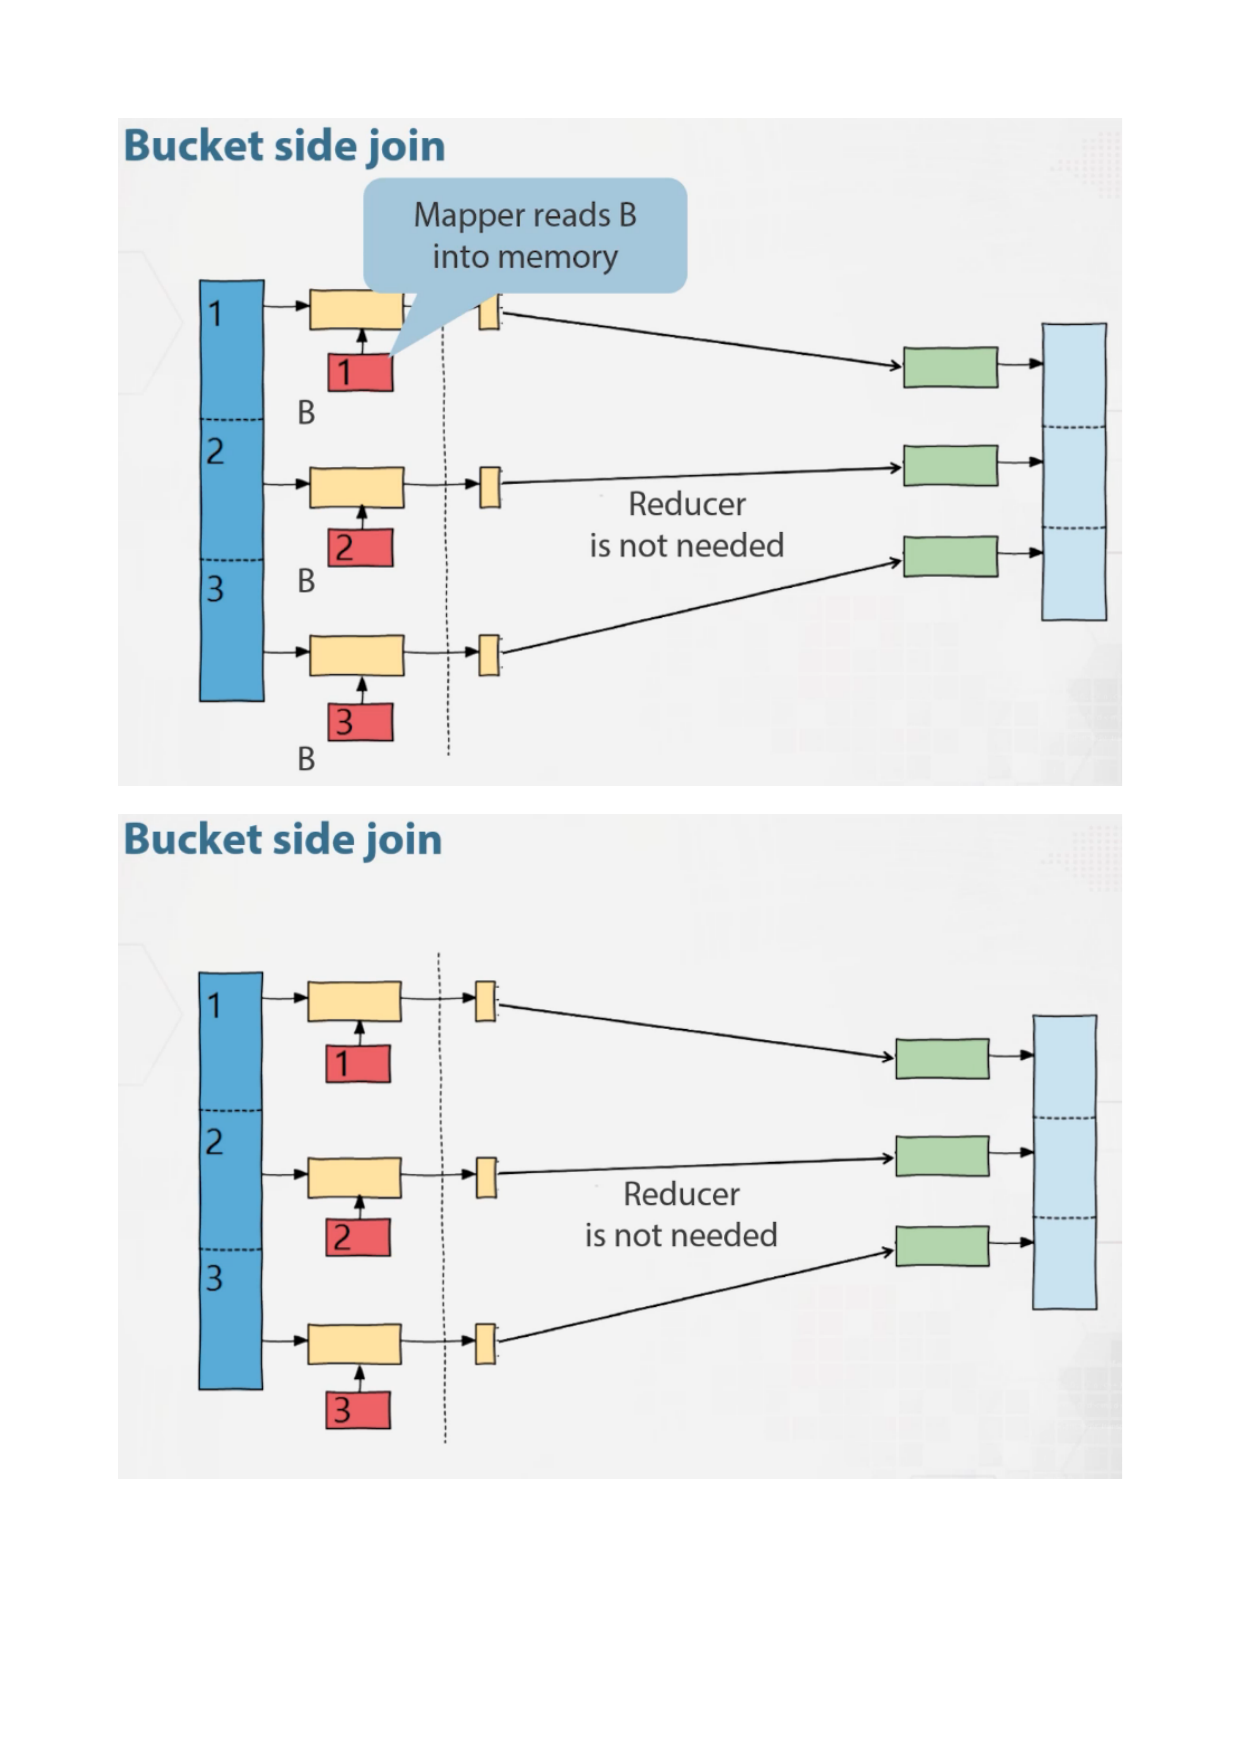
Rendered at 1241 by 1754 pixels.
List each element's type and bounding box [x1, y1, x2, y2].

picture [118, 814, 1123, 1479]
picture [118, 118, 1123, 786]
